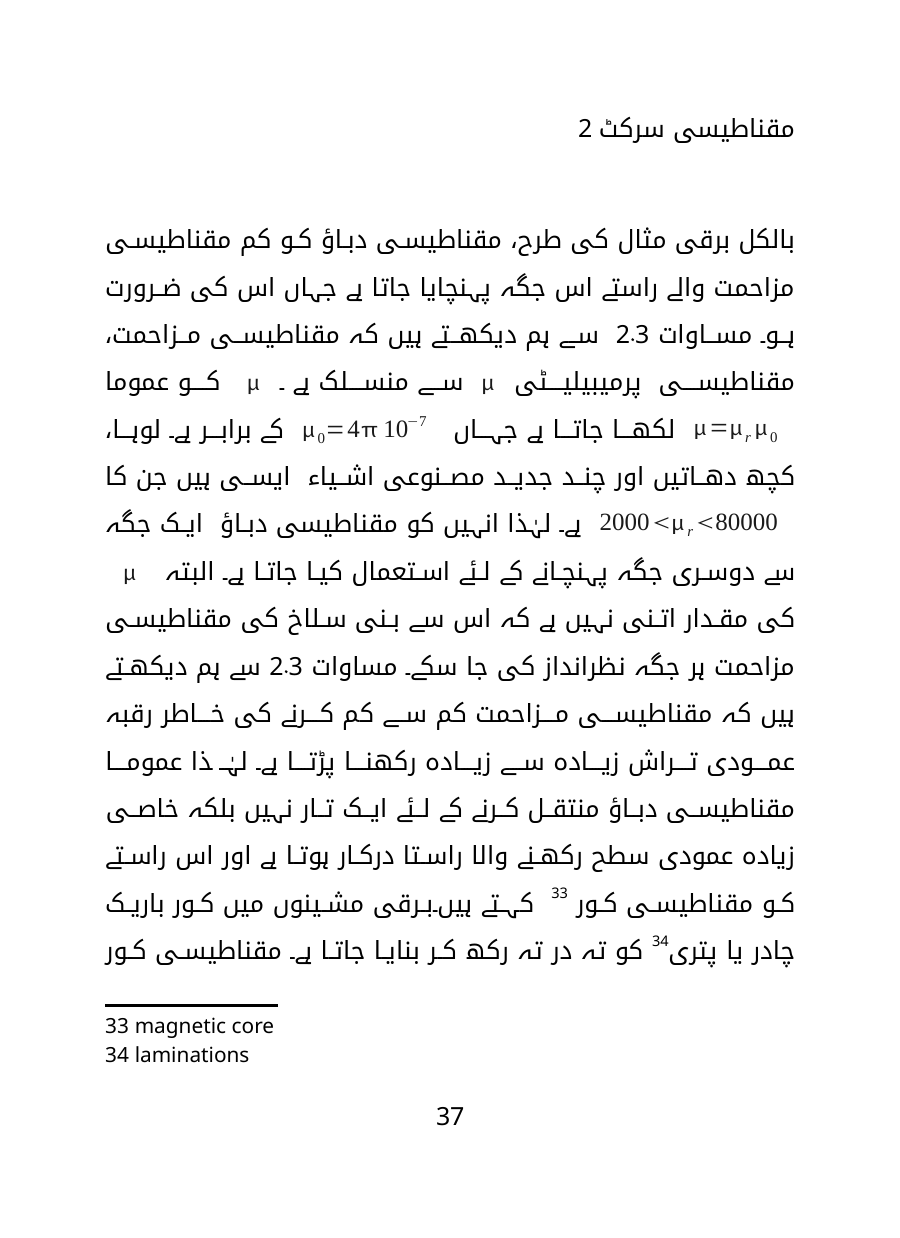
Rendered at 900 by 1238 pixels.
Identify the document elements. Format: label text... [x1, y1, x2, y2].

text laminations [105, 1040, 795, 1068]
text بالکل برقی مثال کی طرح، مقناطیسی دباؤ کو کم مقناطیسی مزاحمت والے راستے اس جگہ پہنچایا جاتا ہے جہاں اس کی ضرورت ہو۔ مساوات 2.3 سے ہم دیکھتے ہیں کہ مقناطیسی مزاحمت، مقناطیسی پرمیبیلیٹیسے منسلک ہے ۔ کو عمومالکھا جاتا ہے جہاں کے برابر ہے۔ لوہا، کچھ دھاتیں اور چند جدید مصنوعی اشیاء ایسی ہیں جن کاہے۔ لہٰذا انہیں کو مقناطیسی دباؤ ایک جگہ سے دوسری جگہ پہنچانے کے لئے استعمال کیا جاتا ہے۔ البتہ کی مقدار اتنی نہیں ہے کہ اس سے بنی سلاخ کی مقناطیسی مزاحمت ہر جگہ نظرانداز کی جا سکے۔ مساوات 2.3 سے ہم دیکھتے ہیں کہ مقناطیسی مزاحمت کم سے کم کرنے کی خاطر رقبہ عمودی تراش زیادہ سے زیادہ رکھنا پڑتا ہے۔ لہٰذا عموما مقناطیسی دباؤ منتقل کرنے کے لئے ایک تار نہیں بلکہ خاصی زیادہ عمودی سطح رکھنے والا راستا درکار ہوتا ہے اور اس راستے کو مقناطیسی کور کہتے ہیں۔برقی مشینوں میں کور باریک چادر یا پتری کو تہ در تہ رکھ کر بنایا جاتا ہے۔ مقناطیسی کور کے بارے میں ہم حصہ 2.8 میں مزید دیکھیں گے۔ [105, 216, 795, 975]
text magnetic core [105, 1012, 795, 1040]
